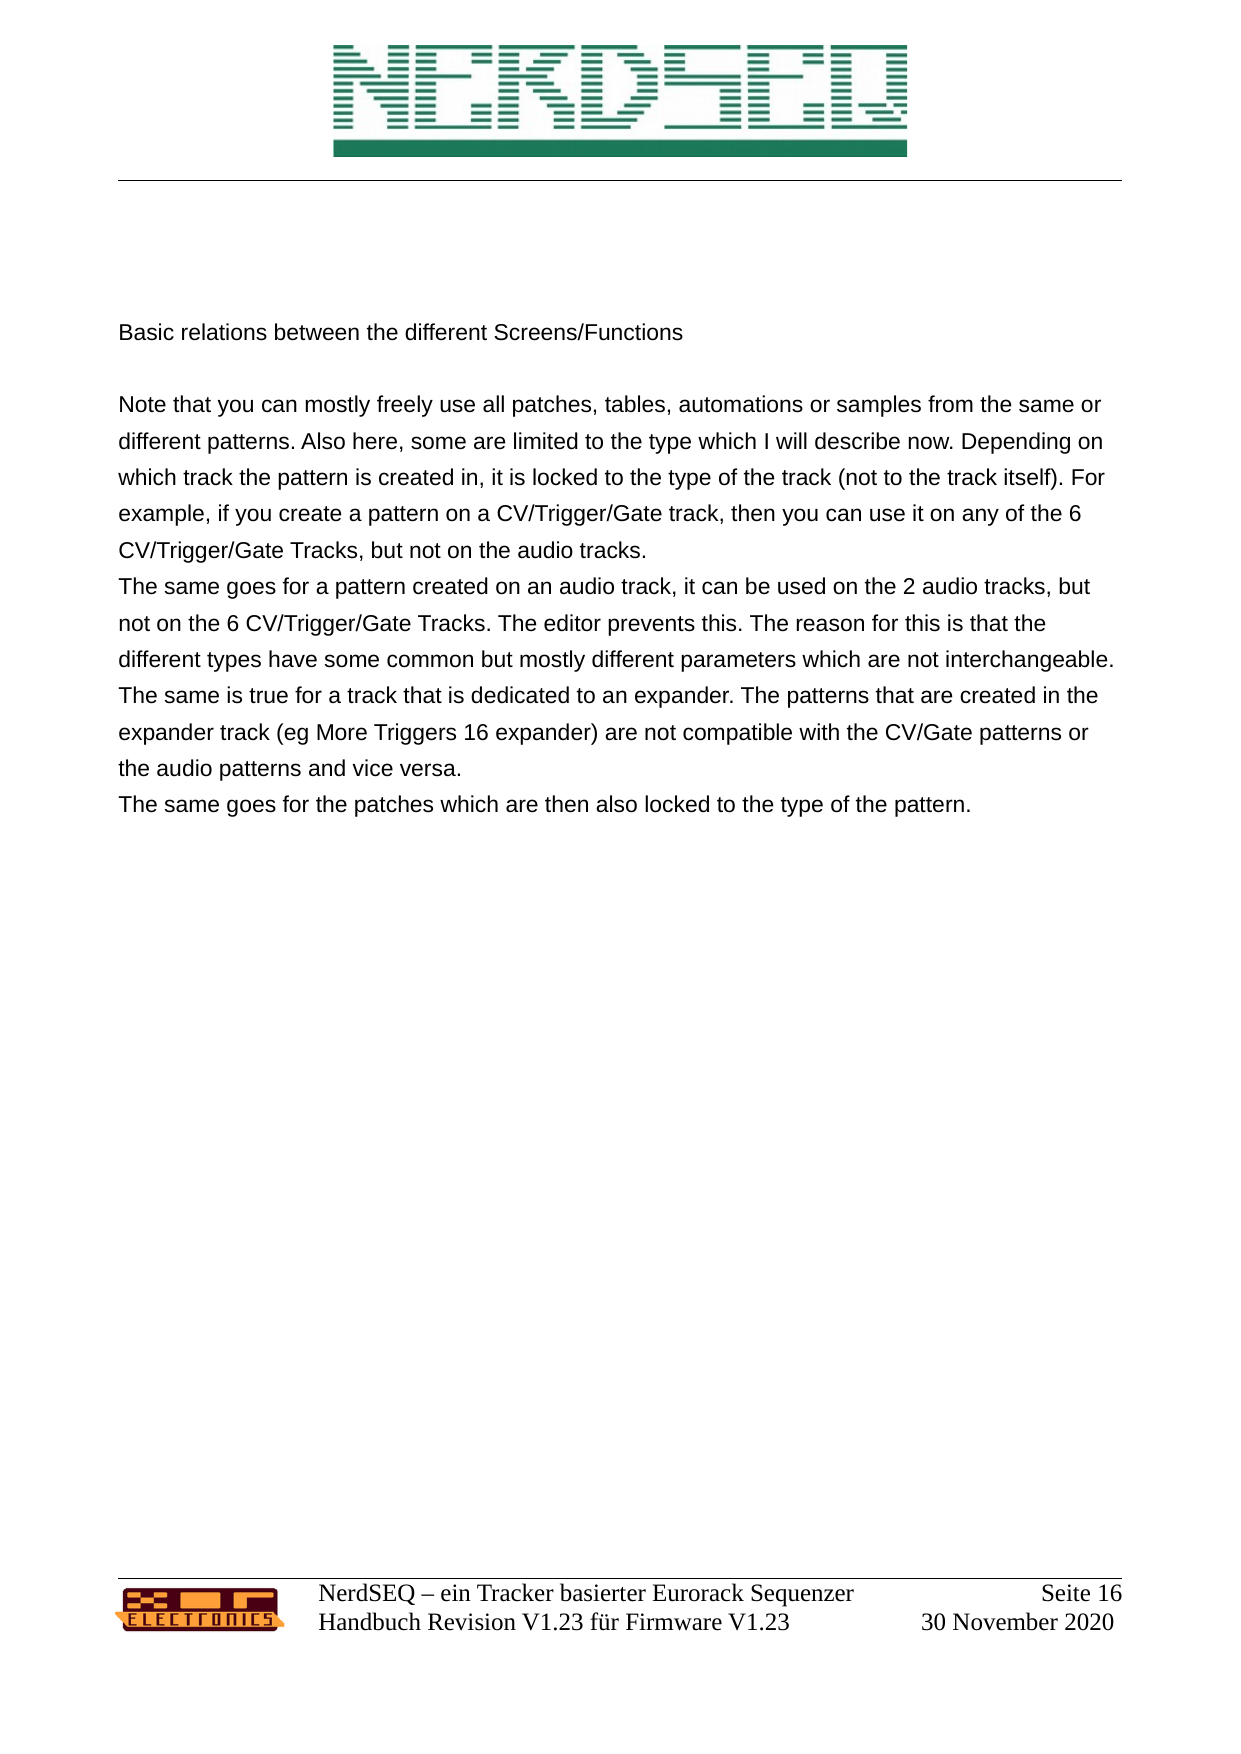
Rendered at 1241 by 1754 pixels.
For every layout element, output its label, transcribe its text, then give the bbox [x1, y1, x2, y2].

text The same goes for the patches which are then also locked to the type of the pattern. [118, 791, 1122, 818]
text Note that you can mostly freely use all patches, tables, automations or samples from the same or different patterns. Also here, some are limited to the type which I will describe now. Depending on which track the pattern is created in, it is locked to the type of the track (not to the track itself). For example, if you create a pattern on a CV/Trigger/Gate track, then you can use it on any of the 6 CV/Trigger/Gate Tracks, but not on the audio tracks. [118, 391, 1122, 563]
text The same goes for a pattern created on an audio track, it can be used on the 2 audio tracks, but not on the 6 CV/Trigger/Gate Tracks. The editor prevents this. The reason for this is that the different types have some common but mostly different parameters which are not interchangeable. The same is true for a track that is dedicated to an expander. The patterns that are created in the expander track (eg More Triggers 16 expander) are not compatible with the CV/Gate patterns or the audio patterns and vice versa. [118, 573, 1122, 781]
picture [115, 1584, 285, 1634]
picture [333, 45, 908, 157]
text Basic relations between the different Screens/Functions [118, 319, 1122, 345]
